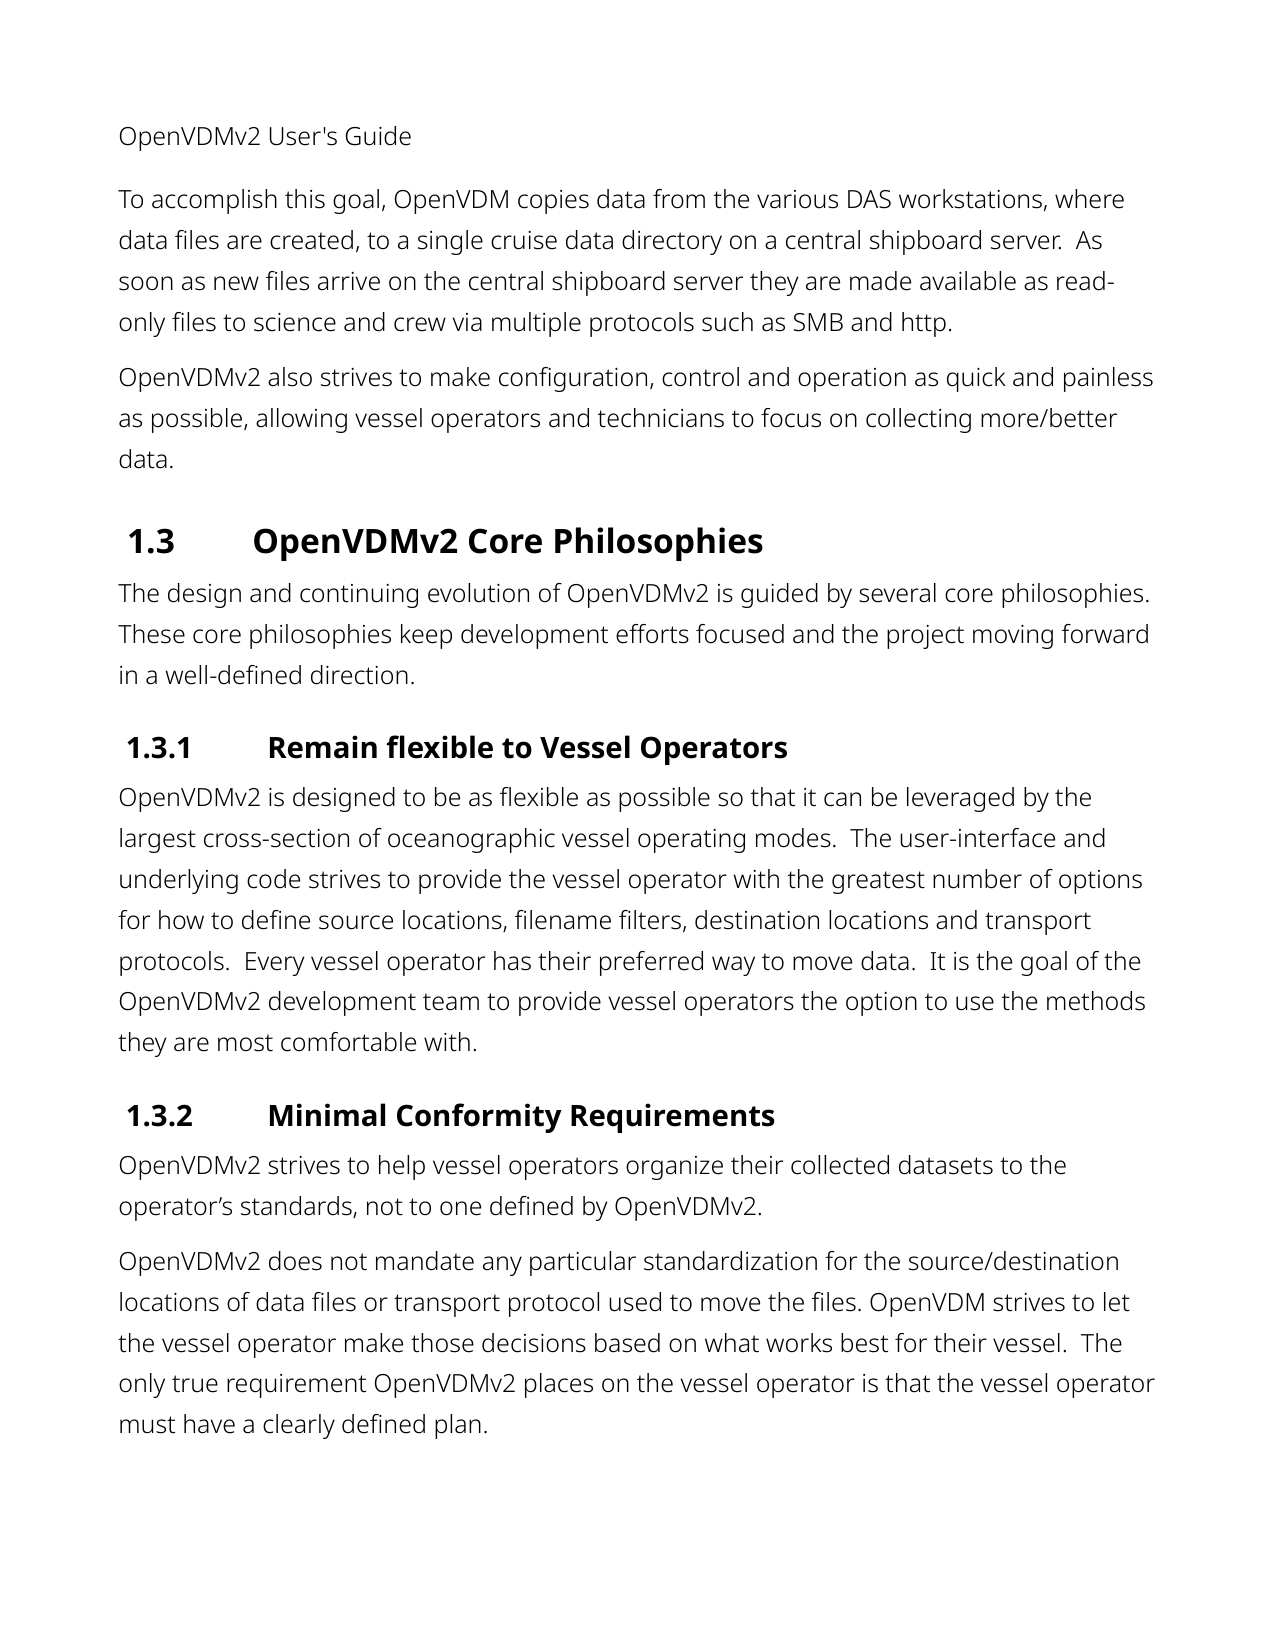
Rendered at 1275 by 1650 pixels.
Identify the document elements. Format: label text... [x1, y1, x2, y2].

text To accomplish this goal, OpenVDM copies data from the various DAS workstations, where data files are created, to a single cruise data directory on a central shipboard server. As soon as new files arrive on the central shipboard server they are made available as read-only files to science and crew via multiple protocols such as SMB and http. [118, 182, 1157, 338]
text The design and continuing evolution of OpenVDMv2 is guided by several core philosophies. These core philosophies keep development efforts focused and the project moving forward in a well-defined direction. [118, 576, 1157, 691]
subtitle Remain flexible to Vessel Operators [118, 727, 1157, 767]
subtitle Minimal Conformity Requirements [118, 1095, 1157, 1135]
text OpenVDMv2 does not mandate any particular standardization for the source/destination locations of data files or transport protocol used to move the files. OpenVDM strives to let the vessel operator make those decisions based on what works best for their vessel. The only true requirement OpenVDMv2 places on the vessel operator is that the vessel operator must have a clearly defined plan. [118, 1244, 1157, 1441]
text OpenVDMv2 also strives to make configuration, control and operation as quick and painless as possible, allowing vessel operators and technicians to focus on collecting more/better data. [118, 359, 1157, 475]
text OpenVDMv2 strives to help vessel operators organize their collected datasets to the operator’s standards, not to one defined by OpenVDMv2. [118, 1147, 1157, 1222]
subtitle OpenVDMv2 Core Philosophies [118, 517, 1157, 563]
text OpenVDMv2 is designed to be as flexible as possible so that it can be leveraged by the largest cross-section of oceanographic vessel operating modes. The user-interface and underlying code strives to provide the vessel operator with the greatest number of options for how to define source locations, filename filters, destination locations and transport protocols. Every vessel operator has their preferred way to move data. It is the goal of the OpenVDMv2 development team to provide vessel operators the option to use the methods they are most comfortable with. [118, 780, 1157, 1059]
